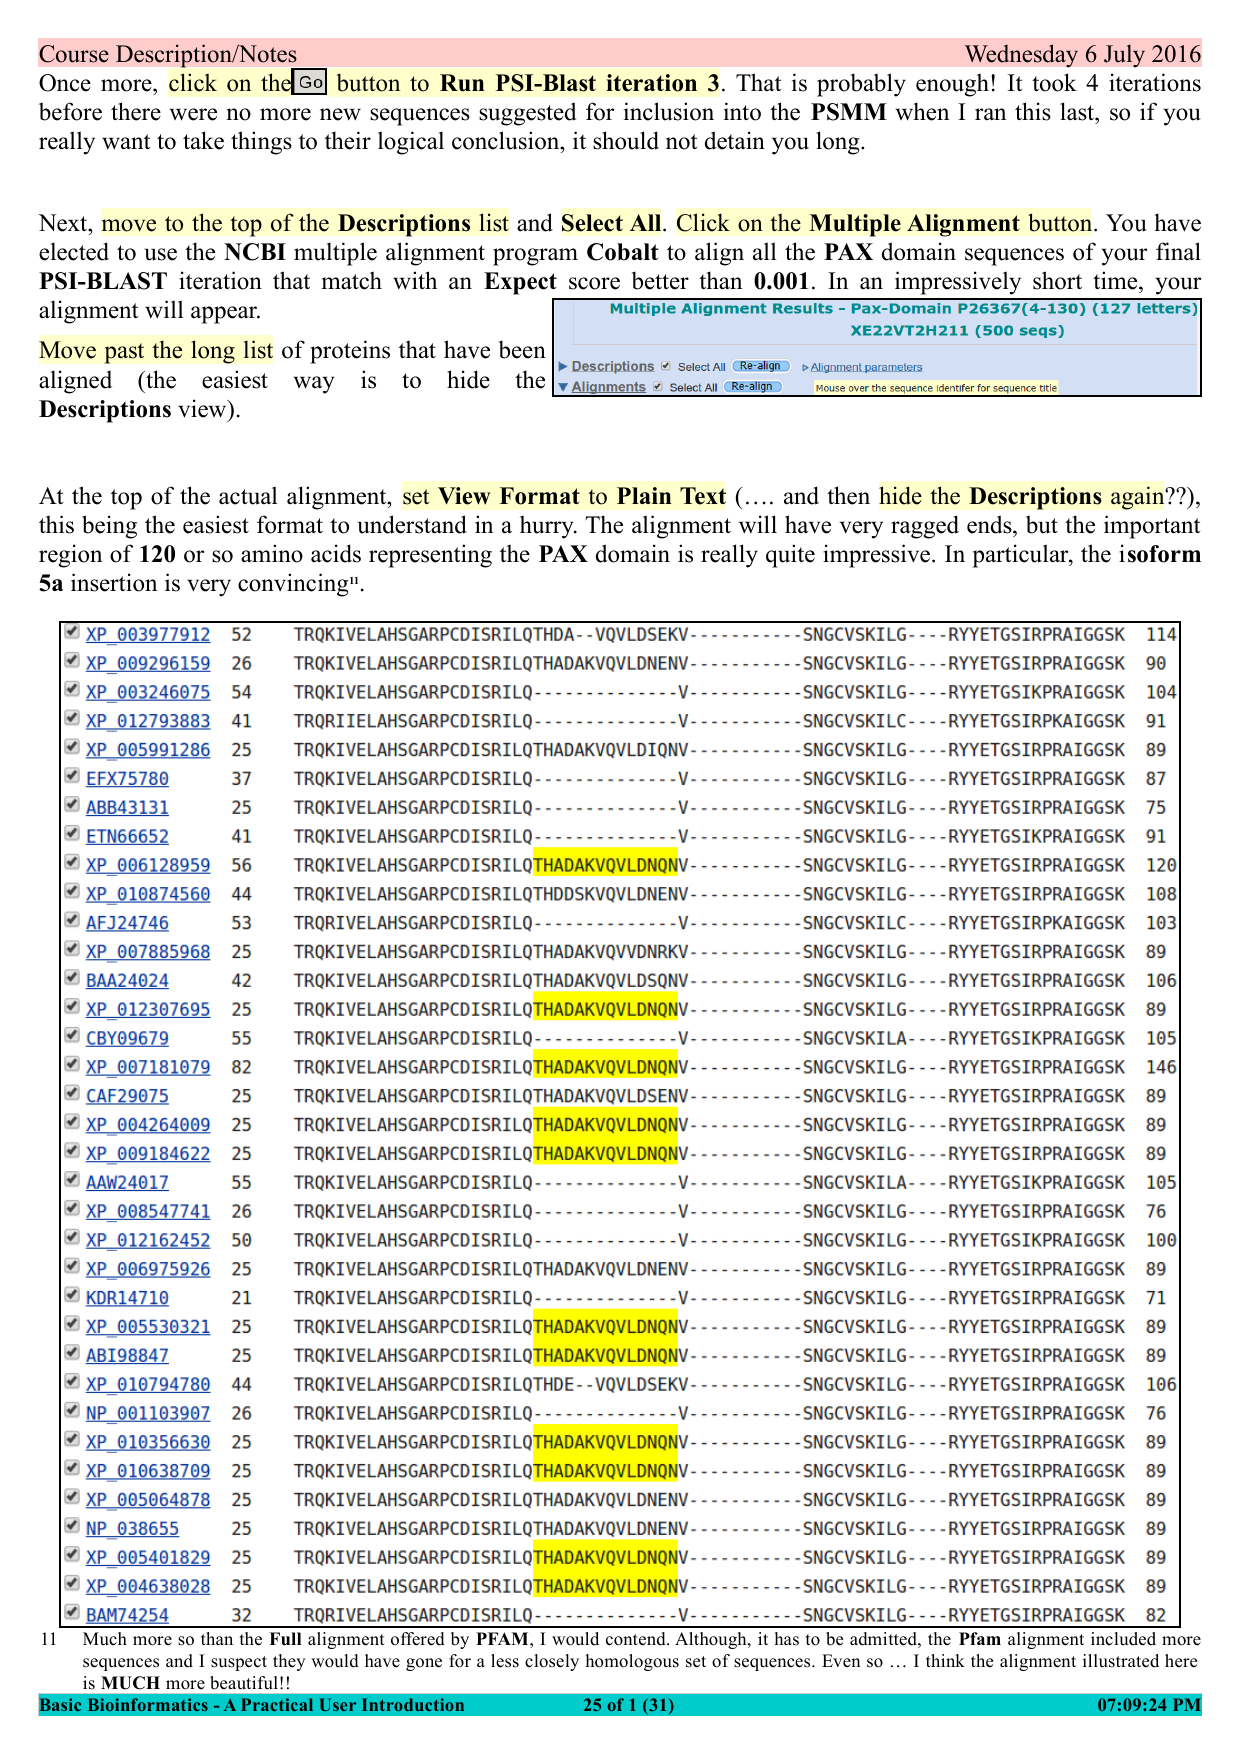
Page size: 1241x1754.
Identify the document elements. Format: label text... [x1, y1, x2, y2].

picture [554, 300, 1200, 395]
picture [294, 70, 325, 93]
text At the top of the actual alignment, set View Format to Plain Text (…. and then hide the Descriptions again??), this being the easiest format to understand in a hurry. The alignment will have very ragged ends, but the important region of 120 or so amino acids representing the PAX domain is really quite impressive. In particular, the isoform 5a insertion is very convincing. [38, 481, 1202, 597]
picture [61, 623, 1179, 1626]
text Much more so than the Full alignment offered by PFAM, I would contend. Although, it has to be admitted, the Pfam alignment included more sequences and I suspect they would have gone for a less closely homologous set of sequences. Even so … I think the alignment illustrated here is MUCH more beautiful!! [40, 1627, 1202, 1693]
text Move past the long list of proteins that have been aligned (the easiest way is to hide the Descriptions view). [38, 335, 1202, 423]
text Next, move to the top of the Descriptions list and Select All. Click on the Multiple Alignment button. You have elected to use the NCBI multiple alignment program Cobalt to align all the PAX domain sequences of your final PSI-BLAST iteration that match with an Expect score better than 0.001. In an impressively short time, your alignment will appear. [38, 207, 1202, 324]
text Once more, click on the button to Run PSI-Blast iteration 3. That is probably enough! It took 4 iterations before there were no more new sequences suggested for inclusion into the PSMM when I ran this last, so if you really want to take things to their logical conclusion, it should not detain you long. [38, 67, 1202, 155]
